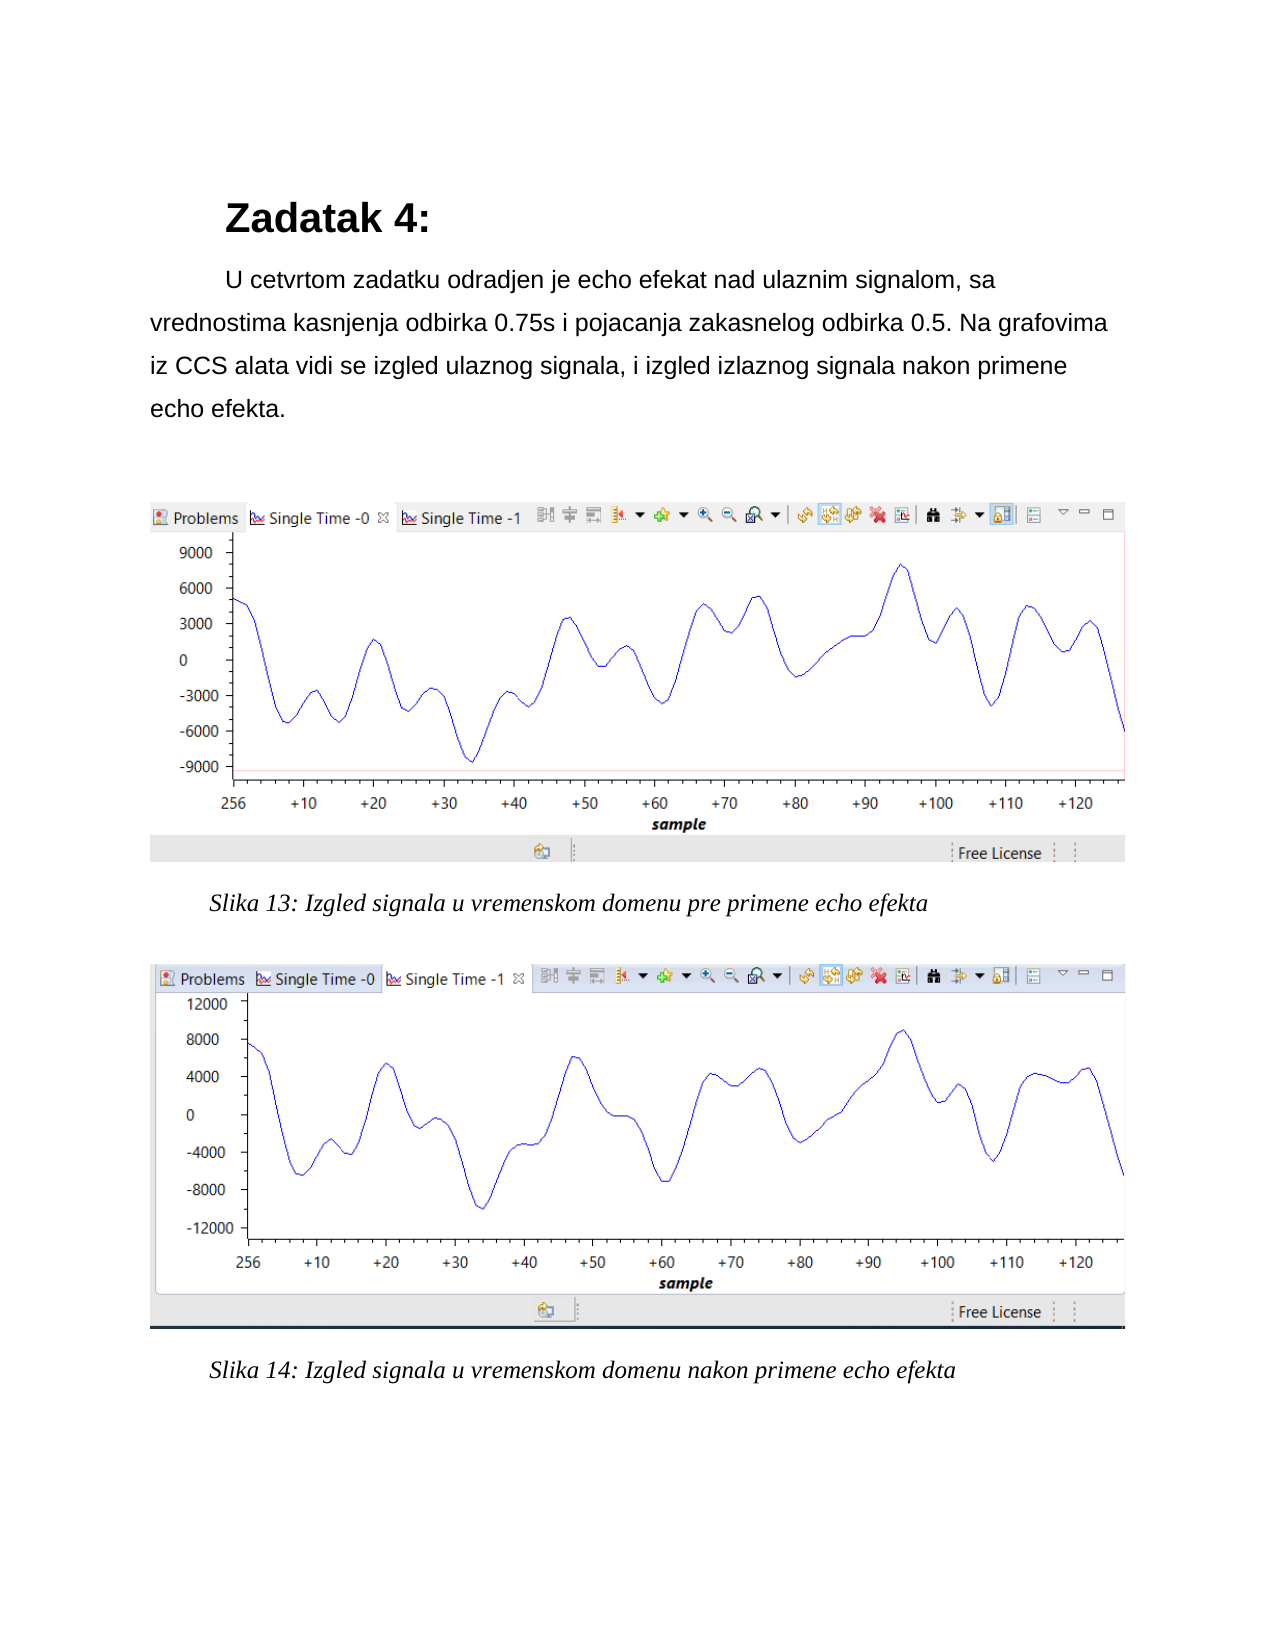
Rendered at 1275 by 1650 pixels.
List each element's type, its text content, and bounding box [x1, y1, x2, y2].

text U cetvrtom zadatku odradjen je echo efekat nad ulaznim signalom, sa vrednostima kasnjenja odbirka 0.75s i pojacanja zakasnelog odbirka 0.5. Na grafovima iz CCS alata vidi se izgled ulaznog signala, i izgled izlaznog signala nakon primene echo efekta. [150, 265, 1125, 423]
picture [150, 964, 1125, 1329]
text Slika 13: Izgled signala u vremenskom domenu pre primene echo efekta [150, 862, 1125, 917]
text Zadatak 4: [150, 193, 1125, 241]
picture [150, 502, 1125, 862]
text Slika 14: Izgled signala u vremenskom domenu nakon primene echo efekta [150, 1329, 1125, 1384]
